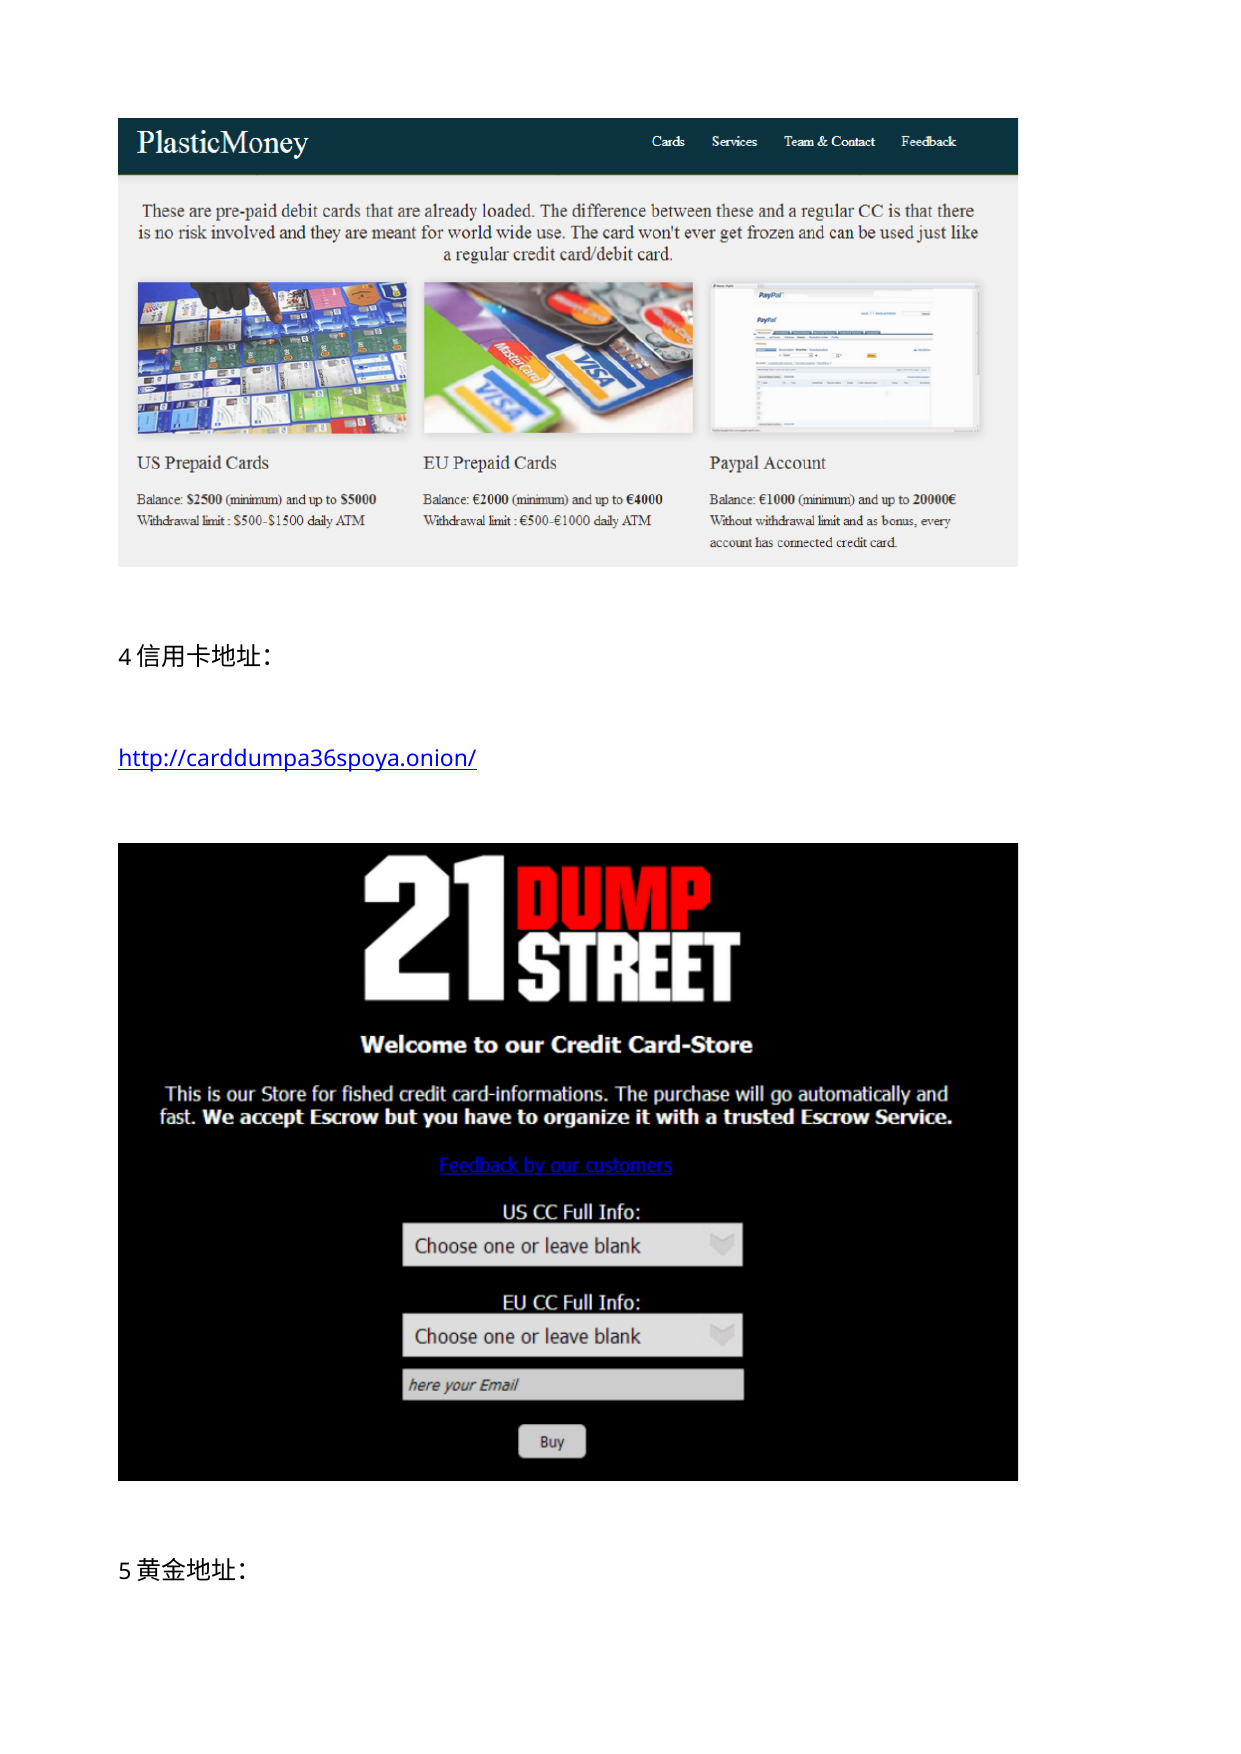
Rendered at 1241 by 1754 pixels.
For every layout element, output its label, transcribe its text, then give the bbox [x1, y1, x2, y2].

text 4信用卡地址： [118, 636, 1122, 672]
text 5黄金地址： [118, 1550, 1122, 1587]
text http://carddumpa36spoya.onion/ [118, 742, 1122, 773]
